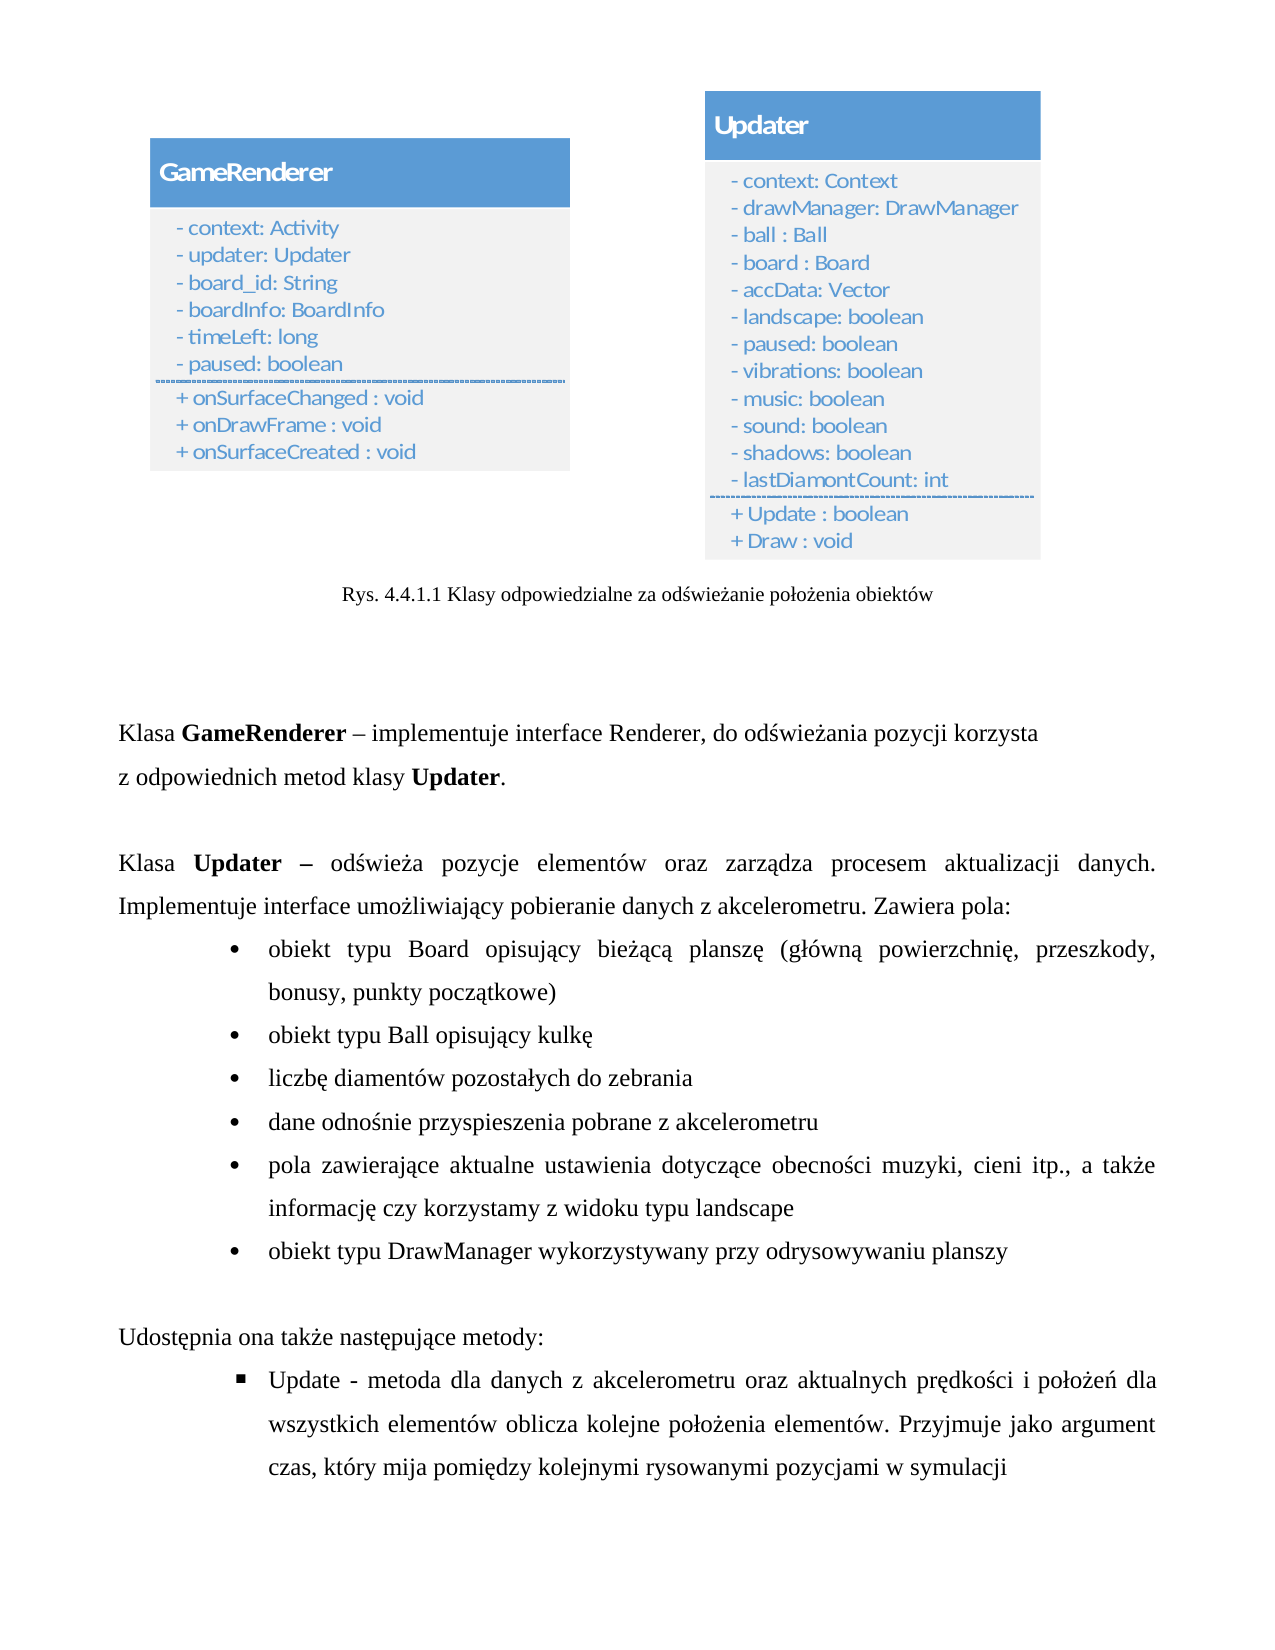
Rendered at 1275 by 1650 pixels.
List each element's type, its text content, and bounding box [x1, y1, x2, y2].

list Update - metoda dla danych z akcelerometru oraz aktualnych prędkości i położeń dla wszystkich elementów oblicza kolejne położenia elementów. Przyjmuje jako argument czas, który mija pomiędzy kolejnymi rysowanymi pozycjami w symulacji [231, 1365, 1157, 1481]
text Klasa GameRenderer – implementuje interface Renderer, do odświeżania pozycji korzysta z odpowiednich metod klasy Updater. [118, 718, 1157, 790]
list liczbę diamentów pozostałych do zebrania [231, 1063, 1157, 1092]
text Udostępnia ona także następujące metody: [118, 1322, 1157, 1351]
list pola zawierające aktualne ustawienia dotyczące obecności muzyki, cieni itp., a także informację czy korzystamy z widoku typu landscape [231, 1150, 1157, 1222]
text Klasa Updater – odświeża pozycje elementów oraz zarządza procesem aktualizacji danych. Implementuje interface umożliwiający pobieranie danych z akcelerometru. Zawiera pola: [118, 848, 1157, 920]
list obiekt typu Ball opisujący kulkę [231, 1020, 1157, 1049]
list obiekt typu Board opisujący bieżącą planszę (główną powierzchnię, przeszkody, bonusy, punkty początkowe) [231, 934, 1157, 1006]
text Rys. 4.4.1.1 Klasy odpowiedzialne za odświeżanie położenia obiektów [118, 86, 1157, 606]
list obiekt typu DrawManager wykorzystywany przy odrysowywaniu planszy [231, 1236, 1157, 1265]
list dane odnośnie przyspieszenia pobrane z akcelerometru [231, 1107, 1157, 1135]
